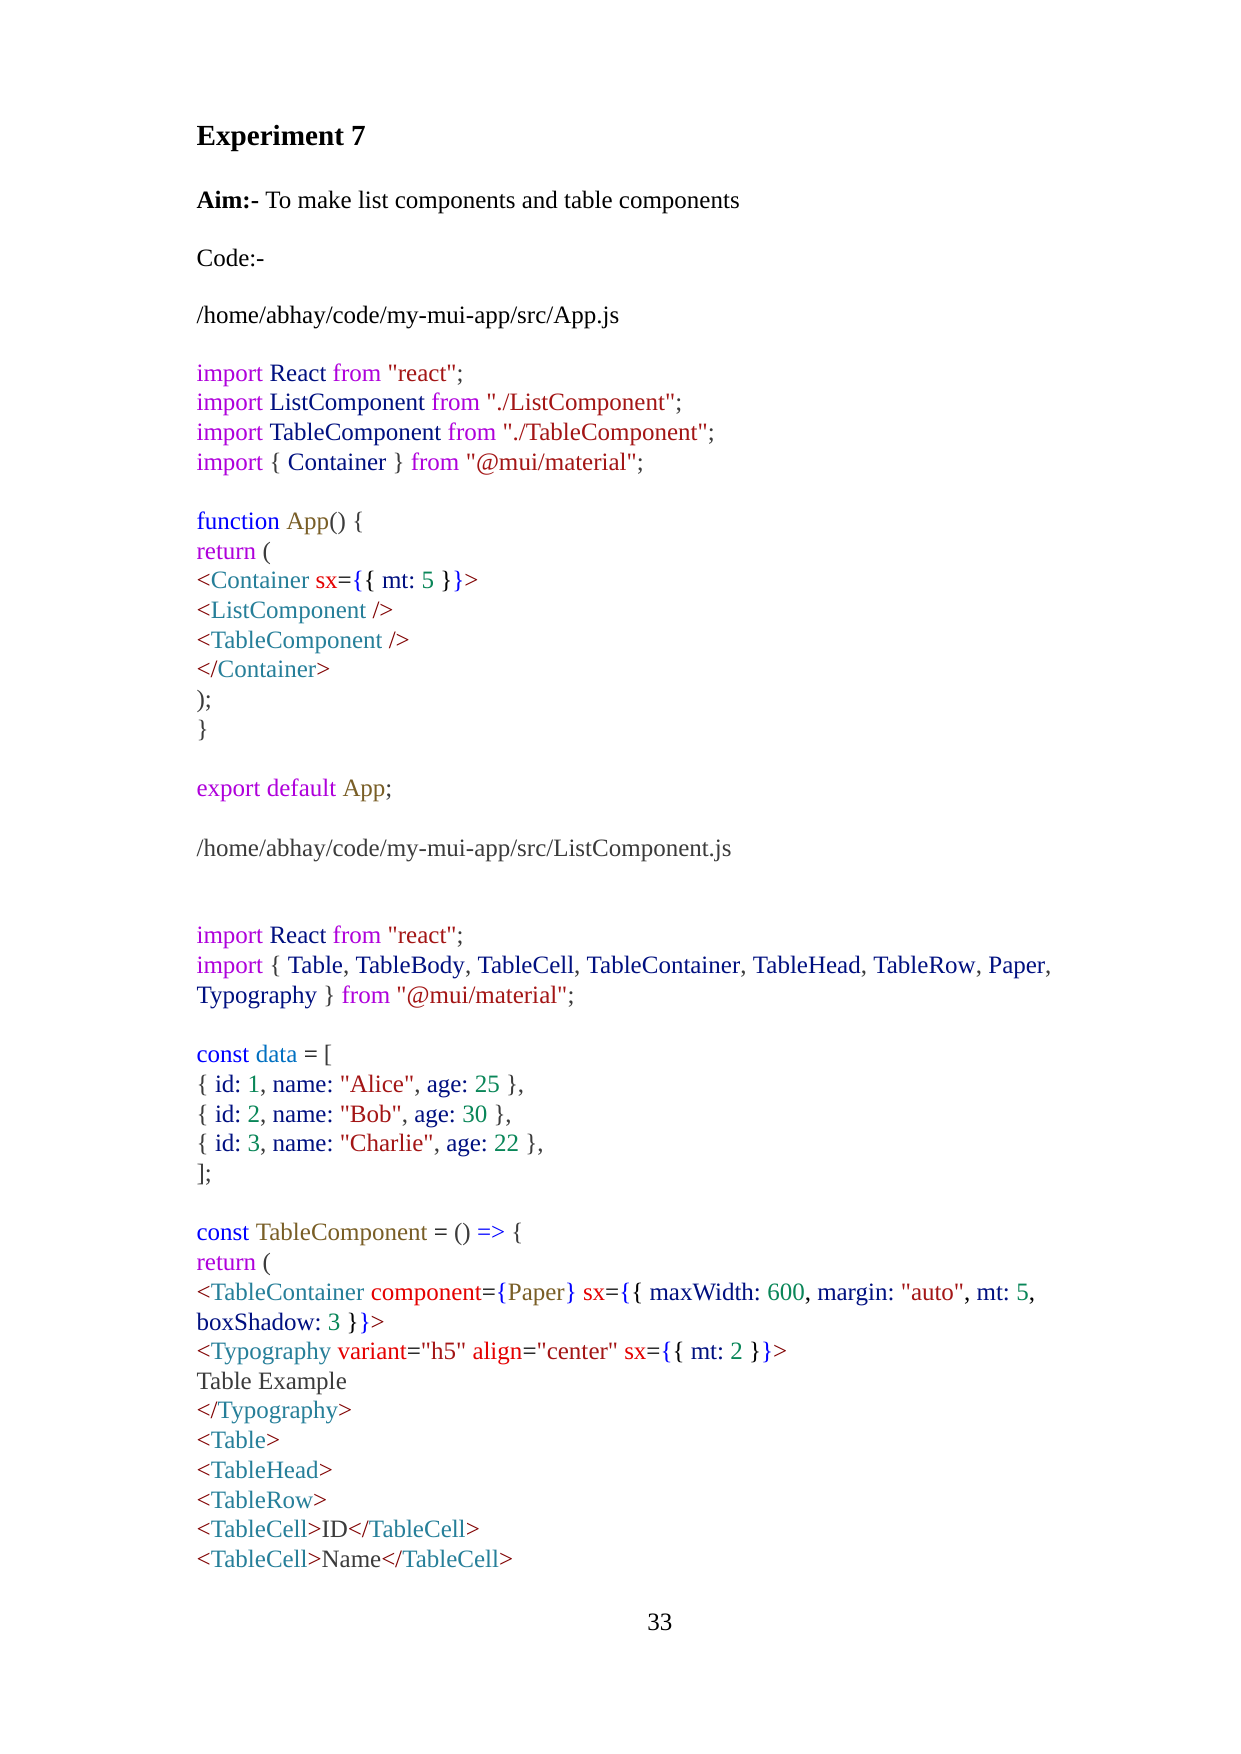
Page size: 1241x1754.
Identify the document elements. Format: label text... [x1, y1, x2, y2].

text <Typography variant="h5" align="center" sx={{ mt: 2 }}> [196, 1335, 1122, 1365]
text Experiment 7 [196, 118, 1122, 152]
text { id: 3, name: "Charlie", age: 22 }, [196, 1127, 1122, 1157]
text <TableRow> [196, 1484, 1122, 1513]
text <TableComponent /> [196, 624, 1122, 654]
text { id: 1, name: "Alice", age: 25 }, [196, 1068, 1122, 1098]
text import { Table, TableBody, TableCell, TableContainer, TableHead, TableRow, Paper, Typography } from "@mui/material"; [196, 949, 1122, 1009]
text const TableComponent = () => { [196, 1217, 1122, 1246]
text Code:- [196, 243, 1122, 271]
text export default App; [196, 772, 1122, 802]
text <TableCell>Name</TableCell> [196, 1543, 1122, 1573]
text { id: 2, name: "Bob", age: 30 }, [196, 1098, 1122, 1127]
text ]; [196, 1157, 1122, 1187]
text <TableCell>ID</TableCell> [196, 1513, 1122, 1543]
text <Table> [196, 1424, 1122, 1454]
text import { Container } from "@mui/material"; [196, 446, 1122, 476]
text /home/abhay/code/my-mui-app/src/ListComponent.js [196, 832, 1122, 861]
text return ( [196, 535, 1122, 564]
text <TableContainer component={Paper} sx={{ maxWidth: 600, margin: "auto", mt: 5, boxShadow: 3 }}> [196, 1276, 1122, 1335]
text import ListComponent from "./ListComponent"; [196, 386, 1122, 416]
text /home/abhay/code/my-mui-app/src/App.js [196, 300, 1122, 329]
text } [196, 713, 1122, 743]
text ); [196, 683, 1122, 713]
text function App() { [196, 505, 1122, 535]
text const data = [ [196, 1038, 1122, 1068]
text </Container> [196, 654, 1122, 683]
text <ListComponent /> [196, 594, 1122, 624]
text return ( [196, 1246, 1122, 1276]
text Table Example [196, 1365, 1122, 1395]
text import TableComponent from "./TableComponent"; [196, 416, 1122, 446]
text <Container sx={{ mt: 5 }}> [196, 564, 1122, 594]
text import React from "react"; [196, 921, 1122, 949]
text Aim:- To make list components and table components [196, 185, 1122, 214]
text import React from "react"; [196, 358, 1122, 386]
text </Typography> [196, 1395, 1122, 1424]
text <TableHead> [196, 1454, 1122, 1484]
